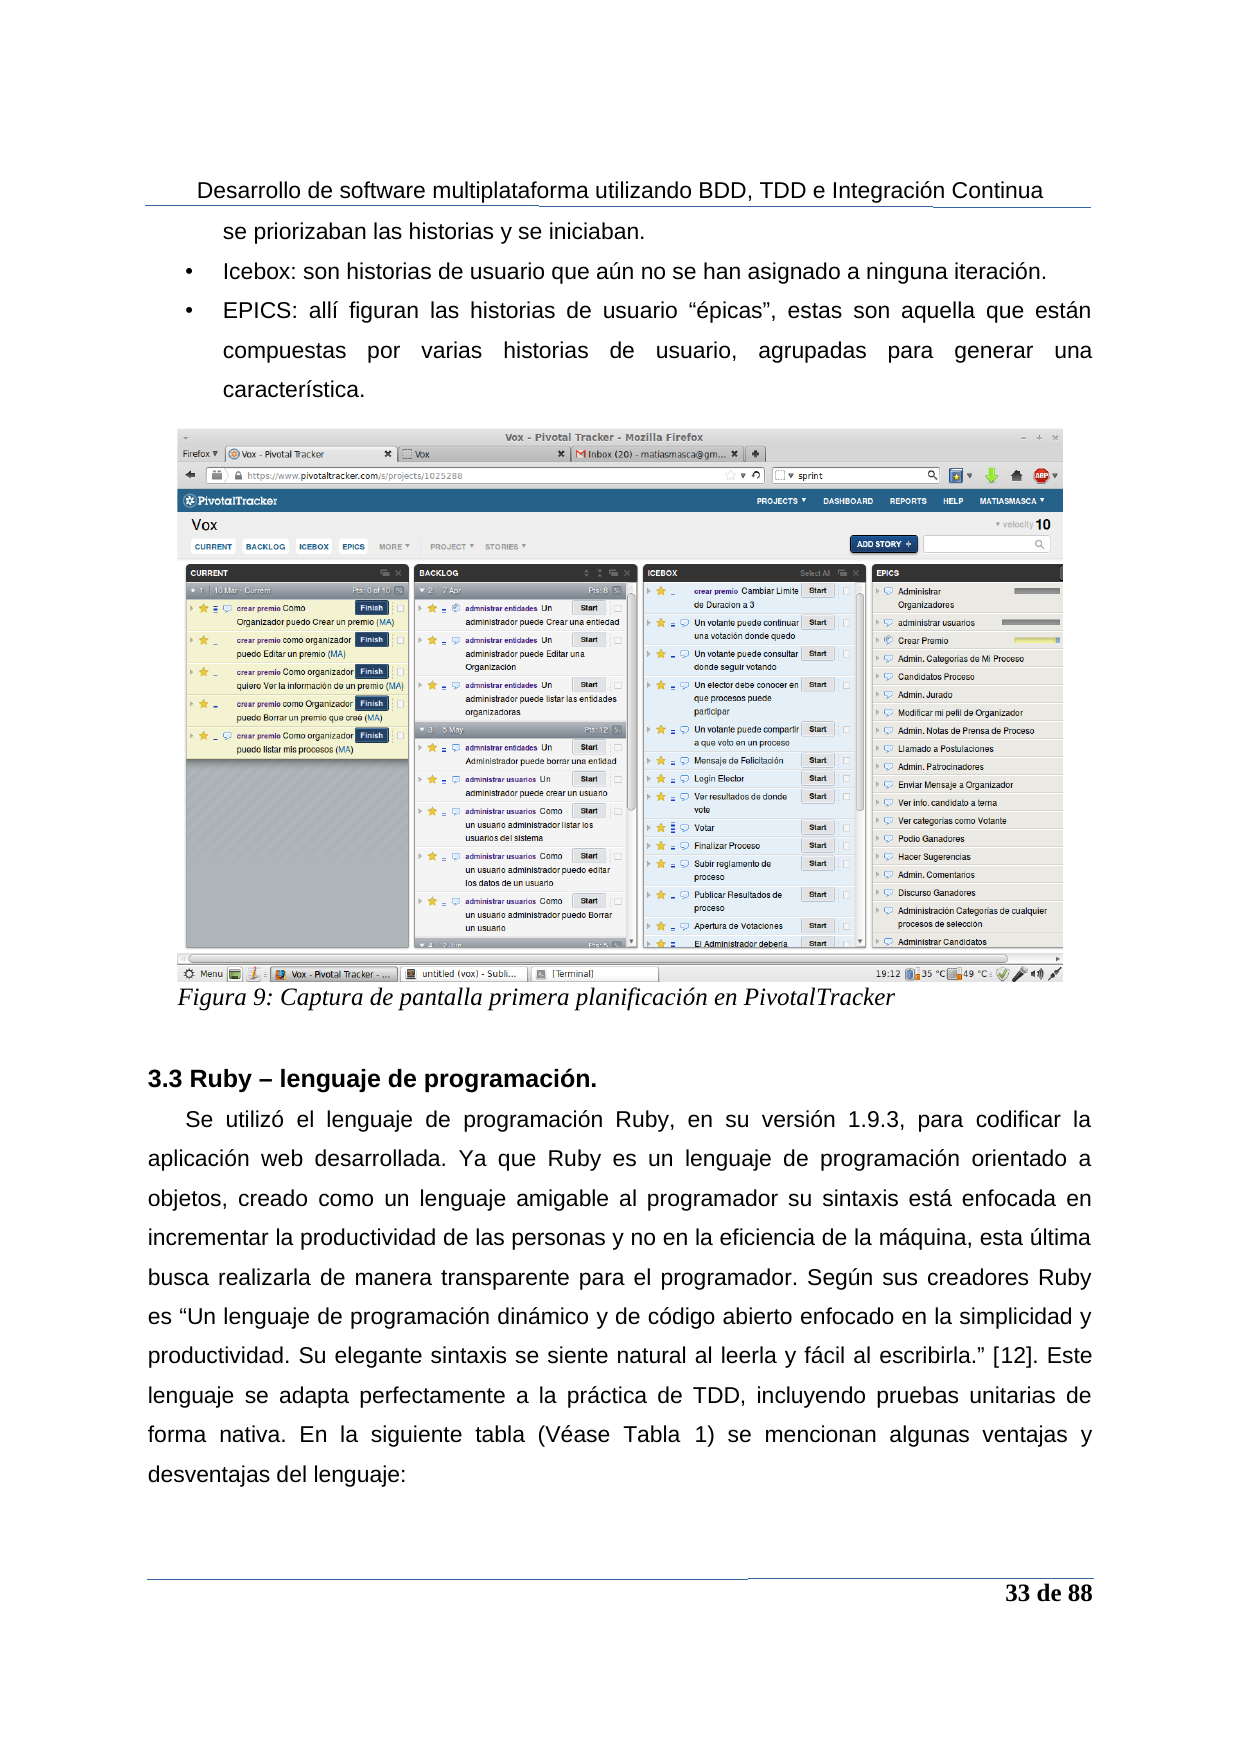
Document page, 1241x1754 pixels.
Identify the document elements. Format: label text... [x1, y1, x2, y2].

text Se utilizó el lenguaje de programación Ruby, en su versión 1.9.3, para codificar la aplicación web desarrollada. Ya que Ruby es un lenguaje de programación orientado a objetos, creado como un lenguaje amigable al programador su sintaxis está enfocada en incrementar la productividad de las personas y no en la eficiencia de la máquina, esta última busca realizarla de manera transparente para el programador. Según sus creadores Ruby es “Un lenguaje de programación dinámico y de código abierto enfocado en la simplicidad y productividad. Su elegante sintaxis se siente natural al leerla y fácil al escribirla.” [12]. Este lenguaje se adapta perfectamente a la práctica de TDD, incluyendo pruebas unitarias de forma nativa. En la siguiente tabla (Véase Tabla 1) se mencionan algunas ventajas y desventajas del lenguaje: [148, 1106, 1093, 1487]
picture [177, 428, 1063, 982]
list se priorizaban las historias y se iniciaban. [185, 218, 1093, 245]
subtitle 3.3 Ruby – lenguaje de programación. [148, 1064, 1093, 1093]
list Figura 9: Captura de pantalla primera planificación en PivotalTracker [177, 982, 1063, 1011]
list EPICS: allí figuran las historias de usuario “épicas”, estas son aquella que están compuestas por varias historias de usuario, agrupadas para generar una característica. [185, 297, 1093, 403]
list Icebox: son historias de usuario que aún no se han asignado a ninguna iteración. [185, 258, 1093, 284]
